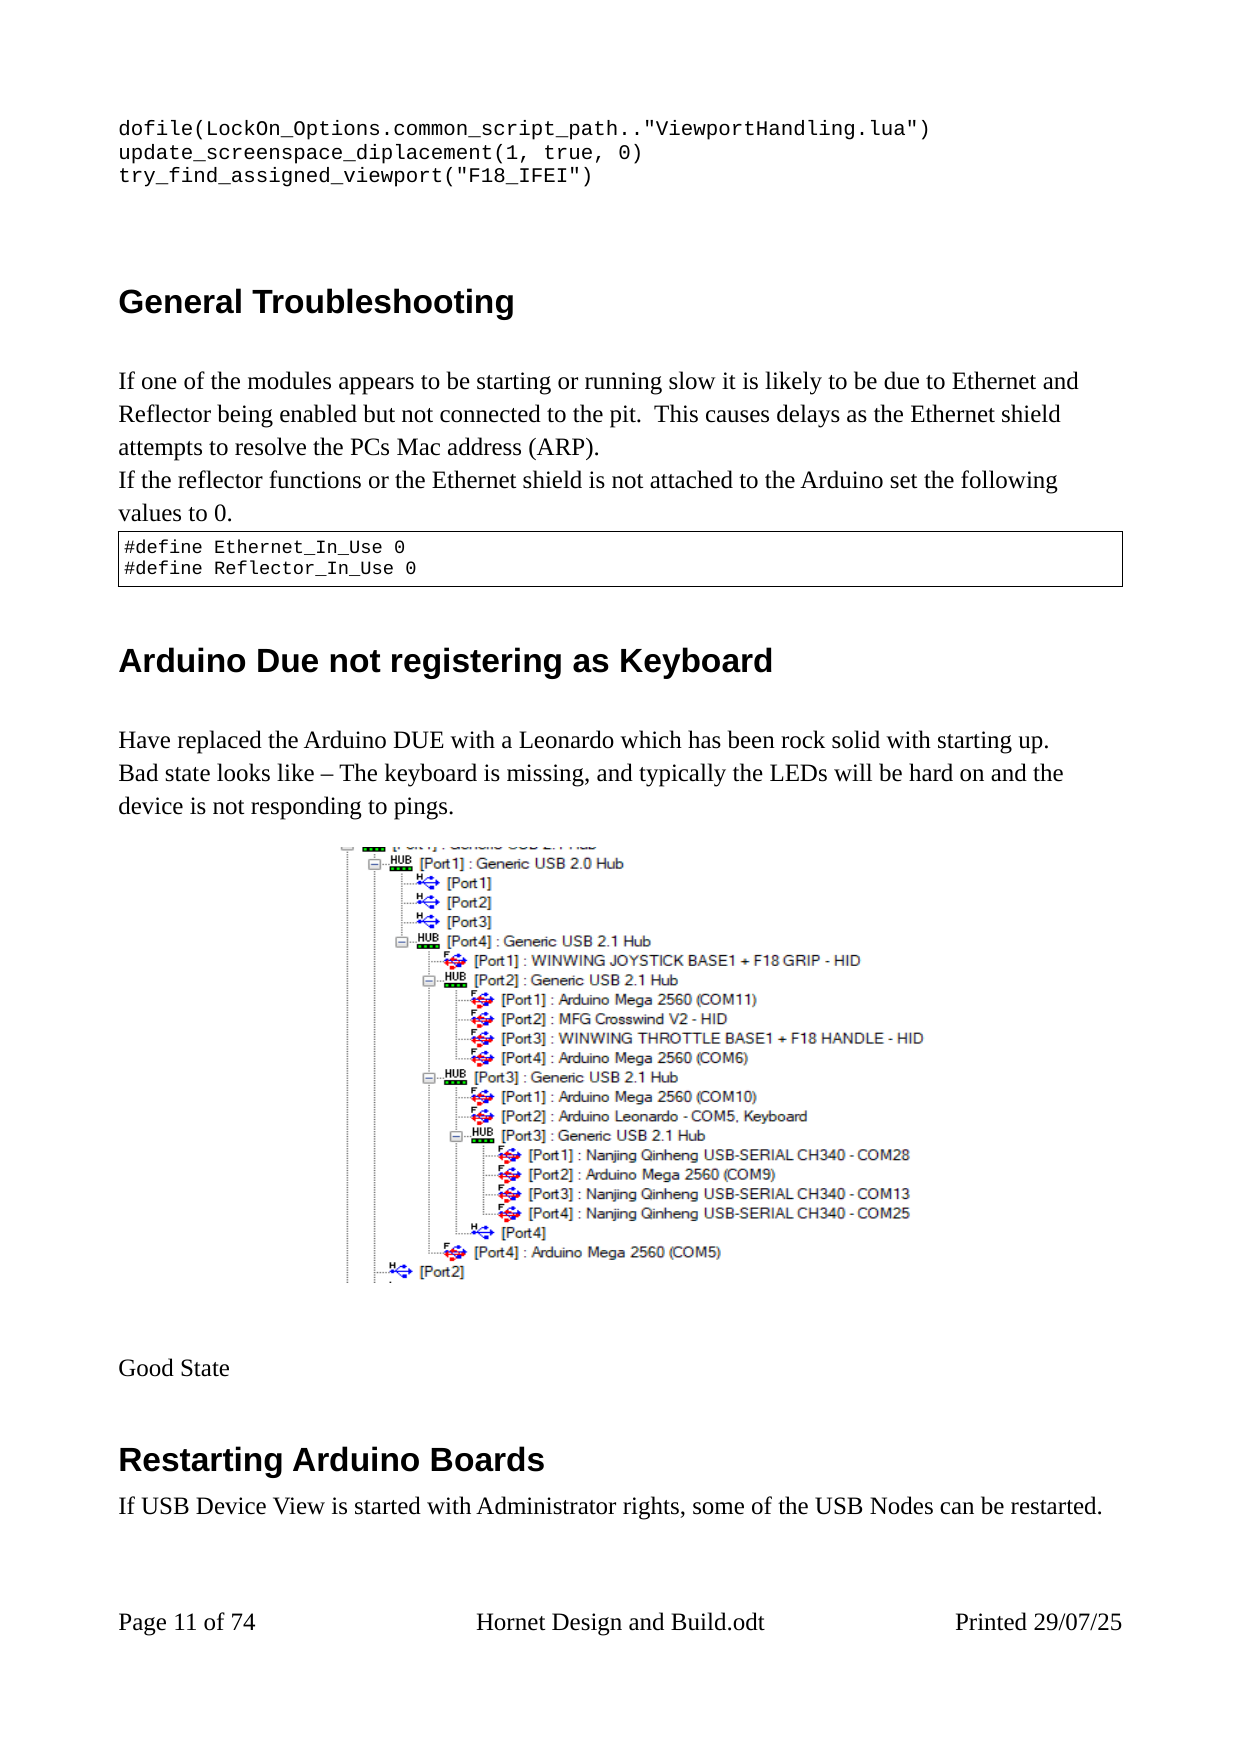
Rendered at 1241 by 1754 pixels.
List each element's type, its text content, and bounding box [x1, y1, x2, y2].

text Have replaced the Arduino DUE with a Leonardo which has been rock solid with starting up. [118, 725, 1122, 754]
text try_find_assigned_viewport("F18_IFEI") [118, 165, 1122, 189]
subtitle General Troubleshooting [118, 282, 1122, 321]
text If the reflector functions or the Ethernet shield is not attached to the Arduino set the following values to 0. [118, 465, 1122, 527]
subtitle Arduino Due not registering as Keyboard [118, 641, 1122, 680]
text update_screenspace_diplacement(1, true, 0) [118, 142, 1122, 165]
table_header #define Ethernet_In_Use 0 #define Reflector_In_Use 0 [119, 532, 1122, 586]
text Bad state looks like – The keyboard is missing, and typically the LEDs will be hard on and the device is not responding to pings. [118, 758, 1122, 820]
subtitle Restarting Arduino Boards [118, 1440, 1122, 1479]
text If USB Device View is started with Administrator rights, some of the USB Nodes can be restarted. [118, 1491, 1122, 1520]
picture [311, 847, 986, 1283]
text Good State [118, 1353, 1122, 1382]
text If one of the modules appears to be starting or running slow it is likely to be due to Ethernet and Reflector being enabled but not connected to the pit. This causes delays as the Ethernet shield attempts to resolve the PCs Mac address (ARP). [118, 366, 1122, 461]
text dofile(LockOn_Options.common_script_path.."ViewportHandling.lua") [118, 118, 1122, 142]
